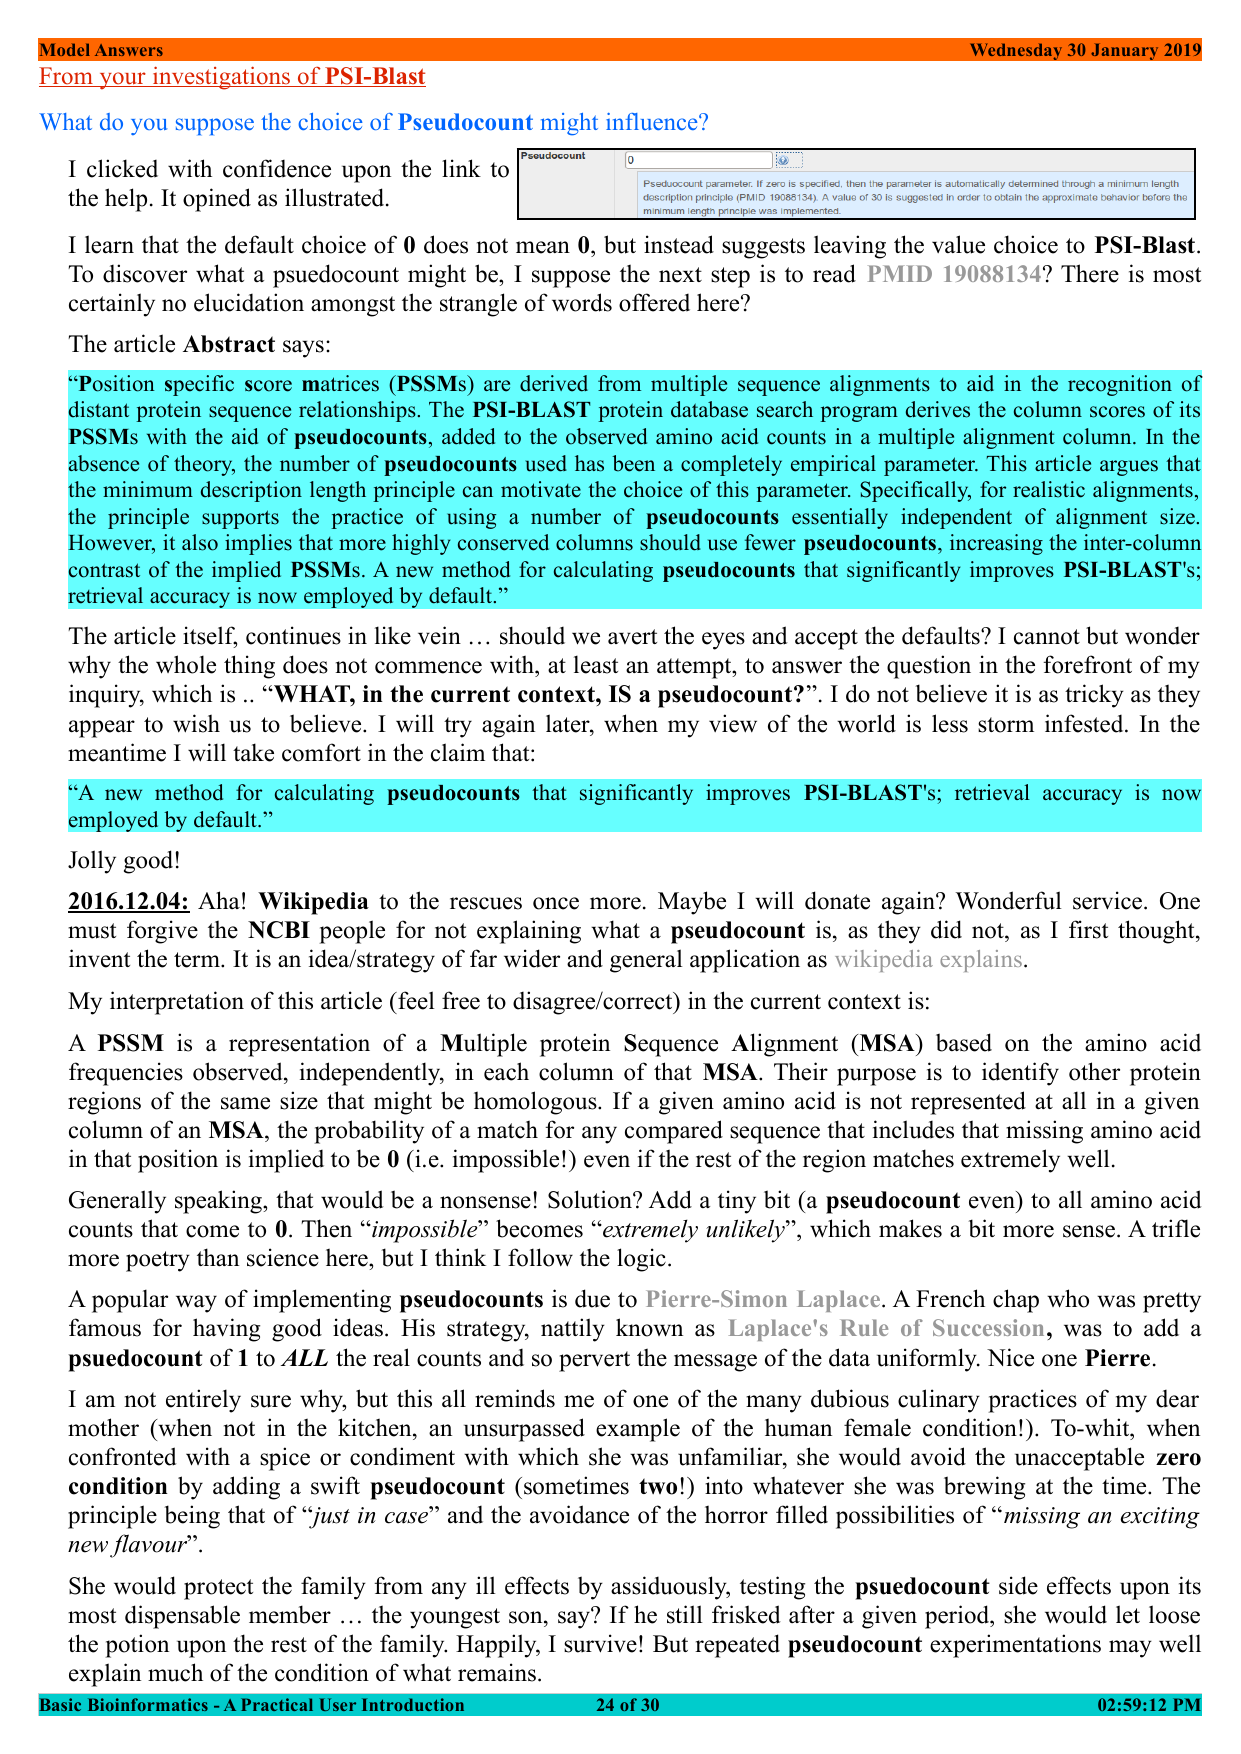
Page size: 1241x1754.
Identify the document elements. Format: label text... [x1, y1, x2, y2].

text A popular way of implementing pseudocounts is due to Pierre-Simon Laplace. A French chap who was pretty famous for having good ideas. His strategy, nattily known as Laplace's Rule of Succession, was to add a psuedocount of 1 to ALL the real counts and so pervert the message of the data uniformly. Nice one Pierre. [68, 1284, 1202, 1371]
text “Position specific score matrices (PSSMs) are derived from multiple sequence alignments to aid in the recognition of distant protein sequence relationships. The PSI-BLAST protein database search program derives the column scores of its PSSMs with the aid of pseudocounts, added to the observed amino acid counts in a multiple alignment column. In the absence of theory, the number of pseudocounts used has been a completely empirical parameter. This article argues that the minimum description length principle can motivate the choice of this parameter. Specifically, for realistic alignments, the principle supports the practice of using a number of pseudocounts essentially independent of alignment size. However, it also implies that more highly conserved columns should use fewer pseudocounts, increasing the inter-column contrast of the implied PSSMs. A new method for calculating pseudocounts that significantly improves PSI-BLAST's; retrieval accuracy is now employed by default.” [68, 370, 1202, 609]
text From your investigations of PSI-Blast [38, 61, 1202, 89]
text I clicked with confidence upon the link to the help. It opined as illustrated. [68, 154, 517, 212]
text What do you suppose the choice of Pseudocount might influence? [38, 107, 1202, 136]
text I learn that the default choice of 0 does not mean 0, but instead suggests leaving the value choice to PSI-Blast. To discover what a psuedocount might be, I suppose the next step is to read PMID 19088134? There is most certainly no elucidation amongst the strangle of words offered here? [68, 230, 1202, 317]
text The article itself, continues in like vein … should we avert the eyes and accept the defaults? I cannot but wonder why the whole thing does not commence with, at least an attempt, to answer the question in the forefront of my inquiry, which is .. “WHAT, in the current context, IS a pseudocount?”. I do not believe it is as tricky as they appear to wish us to believe. I will try again later, when my view of the world is less storm infested. In the meantime I will take comfort in the claim that: [68, 621, 1202, 767]
text My interpretation of this article (feel free to disagree/correct) in the current context is: [68, 986, 1202, 1015]
text A PSSM is a representation of a Multiple protein Sequence Alignment (MSA) based on the amino acid frequencies observed, independently, in each column of that MSA. Their purpose is to identify other protein regions of the same size that might be homologous. If a given amino acid is not represented at all in a given column of an MSA, the probability of a match for any compared sequence that includes that missing amino acid in that position is implied to be 0 (i.e. impossible!) even if the rest of the region matches extremely well. [68, 1027, 1202, 1173]
text The article Abstract says: [68, 329, 1202, 358]
text Jolly good! [68, 845, 1202, 874]
text “A new method for calculating pseudocounts that significantly improves PSI-BLAST's; retrieval accuracy is now employed by default.” [68, 779, 1202, 832]
picture [519, 150, 1194, 218]
text I am not entirely sure why, but this all reminds me of one of the many dubious culinary practices of my dear mother (when not in the kitchen, an unsurpassed example of the human female condition!). To-whit, when confronted with a spice or condiment with which she was unfamiliar, she would avoid the unacceptable zero condition by adding a swift pseudocount (sometimes two!) into whatever she was brewing at the time. The principle being that of “just in case” and the avoidance of the horror filled possibilities of “missing an exciting new flavour”. [68, 1384, 1202, 1558]
text Generally speaking, that would be a nonsense! Solution? Add a tiny bit (a pseudocount even) to all amino acid counts that come to 0. Then “impossible” becomes “extremely unlikely”, which makes a bit more sense. A trifle more poetry than science here, but I think I follow the logic. [68, 1184, 1202, 1272]
text 2016.12.04: Aha! Wikipedia to the rescues once more. Maybe I will donate again? Wonderful service. One must forgive the NCBI people for not explaining what a pseudocount is, as they did not, as I first thought, invent the term. It is an idea/strategy of far wider and general application as wikipedia explains. [68, 886, 1202, 973]
text She would protect the family from any ill effects by assiduously, testing the psuedocount side effects upon its most dispensable member … the youngest son, say? If he still frisked after a given period, she would let loose the potion upon the rest of the family. Happily, I survive! But repeated pseudocount experimentations may well explain much of the condition of what remains. [68, 1571, 1202, 1687]
